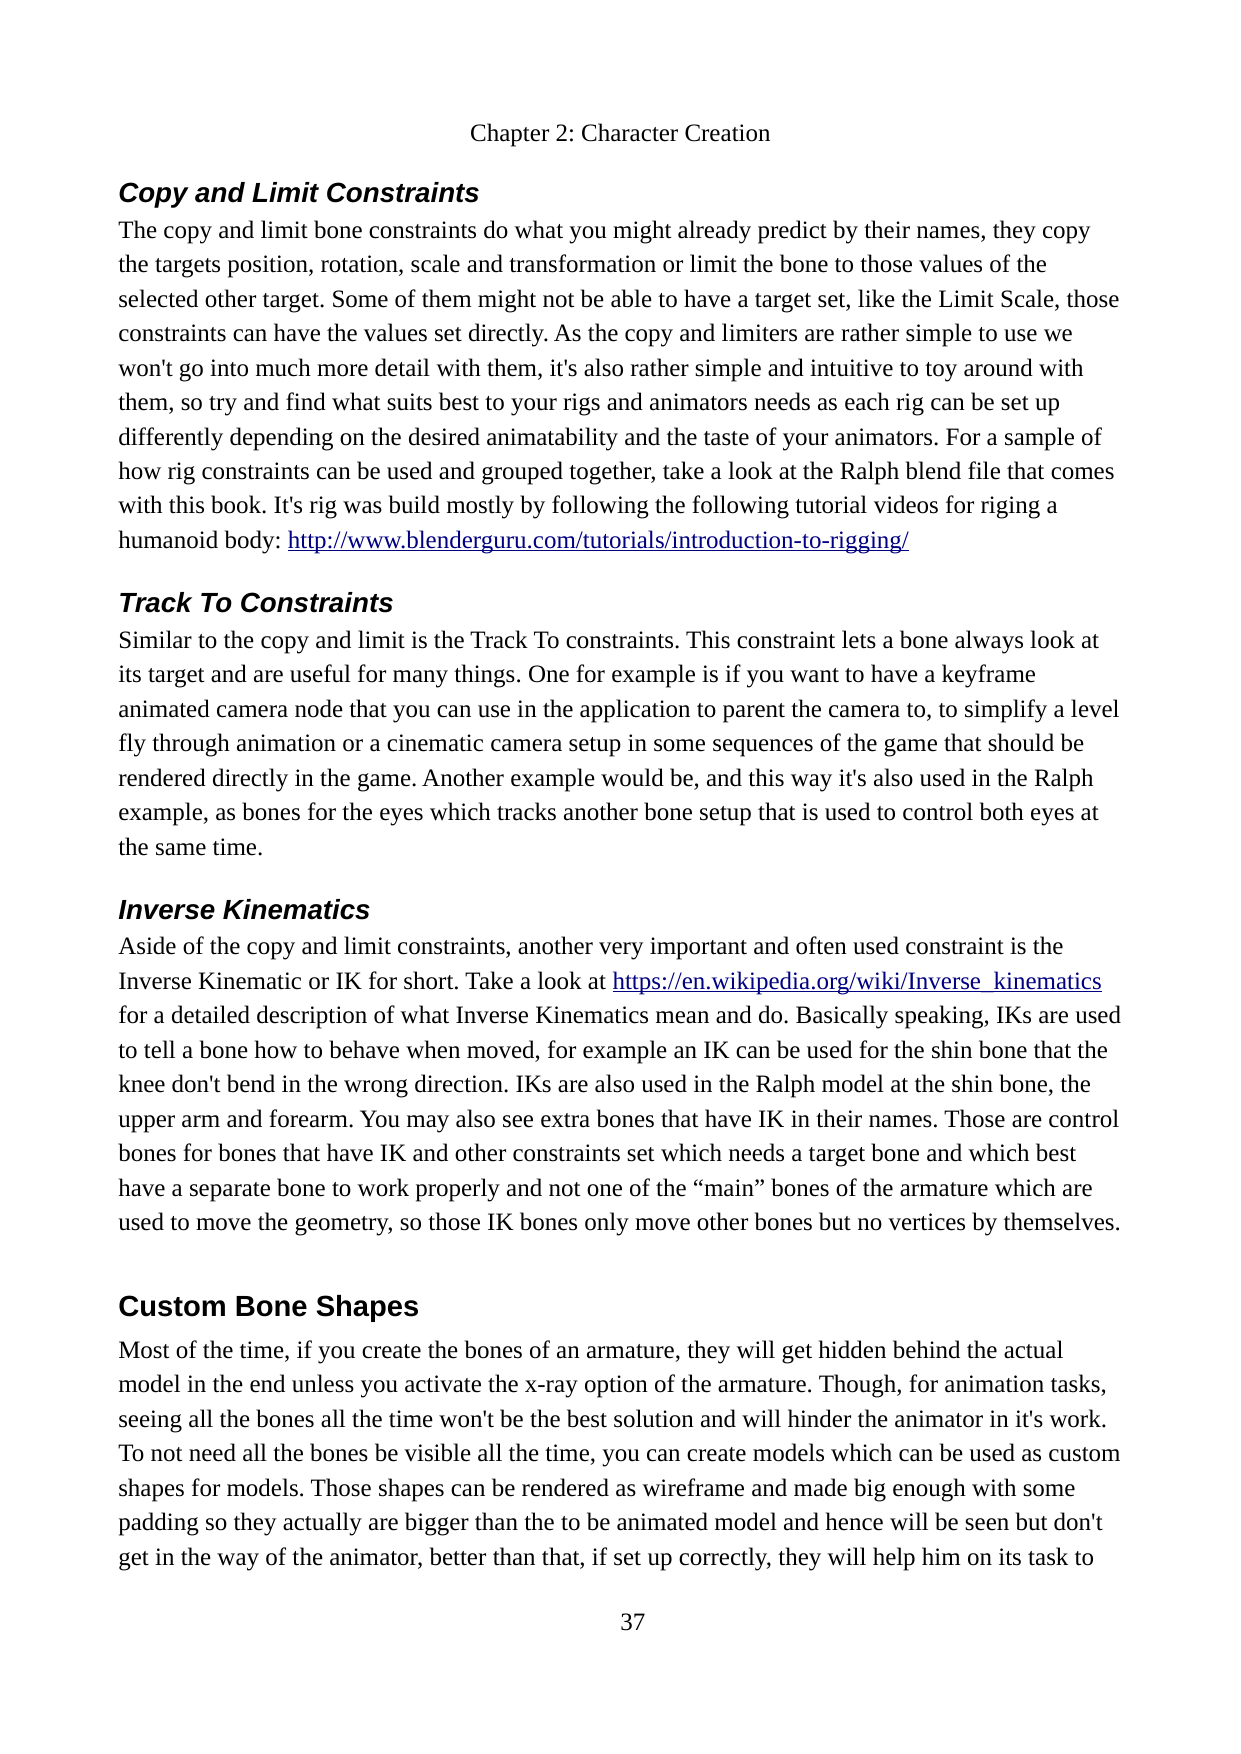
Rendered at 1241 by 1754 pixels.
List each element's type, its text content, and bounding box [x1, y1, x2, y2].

subtitle Copy and Limit Constraints [118, 176, 1122, 208]
text Most of the time, if you create the bones of an armature, they will get hidden behind the actual model in the end unless you activate the x-ray option of the armature. Though, for animation tasks, seeing all the bones all the time won't be the best solution and will hinder the animator in it's work. To not need all the bones be visible all the time, you can create models which can be used as custom shapes for models. Those shapes can be rendered as wireframe and made big enough with some padding so they actually are bigger than the to be animated model and hence will be seen but don't get in the way of the animator, better than that, if set up correctly, they will help him on its task to [118, 1335, 1122, 1570]
subtitle Inverse Kinematics [118, 893, 1122, 925]
subtitle Custom Bone Shapes [118, 1289, 1122, 1322]
subtitle Track To Constraints [118, 586, 1122, 618]
text Aside of the copy and limit constraints, another very important and often used constraint is the Inverse Kinematic or IK for short. Take a look at https://en.wikipedia.org/wiki/Inverse_kinematics for a detailed description of what Inverse Kinematics mean and do. Basically speaking, IKs are used to tell a bone how to behave when moved, for example an IK can be used for the shin bone that the knee don't bend in the wrong direction. IKs are also used in the Ralph model at the shin bone, the upper arm and forearm. You may also see extra bones that have IK in their names. Those are control bones for bones that have IK and other constraints set which needs a target bone and which best have a separate bone to work properly and not one of the “main” bones of the armature which are used to move the geometry, so those IK bones only move other bones but no vertices by themselves. [118, 931, 1122, 1236]
text The copy and limit bone constraints do what you might already predict by their names, they copy the targets position, rotation, scale and transformation or limit the bone to those values of the selected other target. Some of them might not be able to have a target set, like the Limit Scale, those constraints can have the values set directly. As the copy and limiters are rather simple to use we won't go into much more detail with them, it's also rather simple and intuitive to toy around with them, so try and find what suits best to your rigs and animators needs as each rig can be set up differently depending on the desired animatability and the taste of your animators. For a sample of how rig constraints can be used and grouped together, take a look at the Ralph blend file that comes with this book. It's rig was build mostly by following the following tutorial videos for riging a humanoid body: http://www.blenderguru.com/tutorials/introduction-to-rigging/ [118, 215, 1122, 554]
text Similar to the copy and limit is the Track To constraints. This constraint lets a bone always look at its target and are useful for many things. One for example is if you want to have a keyframe animated camera node that you can use in the application to parent the camera to, to simplify a level fly through animation or a cinematic camera setup in some sequences of the game that should be rendered directly in the game. Another example would be, and this way it's also used in the Ralph example, as bones for the eyes which tracks another bone setup that is used to control both eyes at the same time. [118, 625, 1122, 860]
